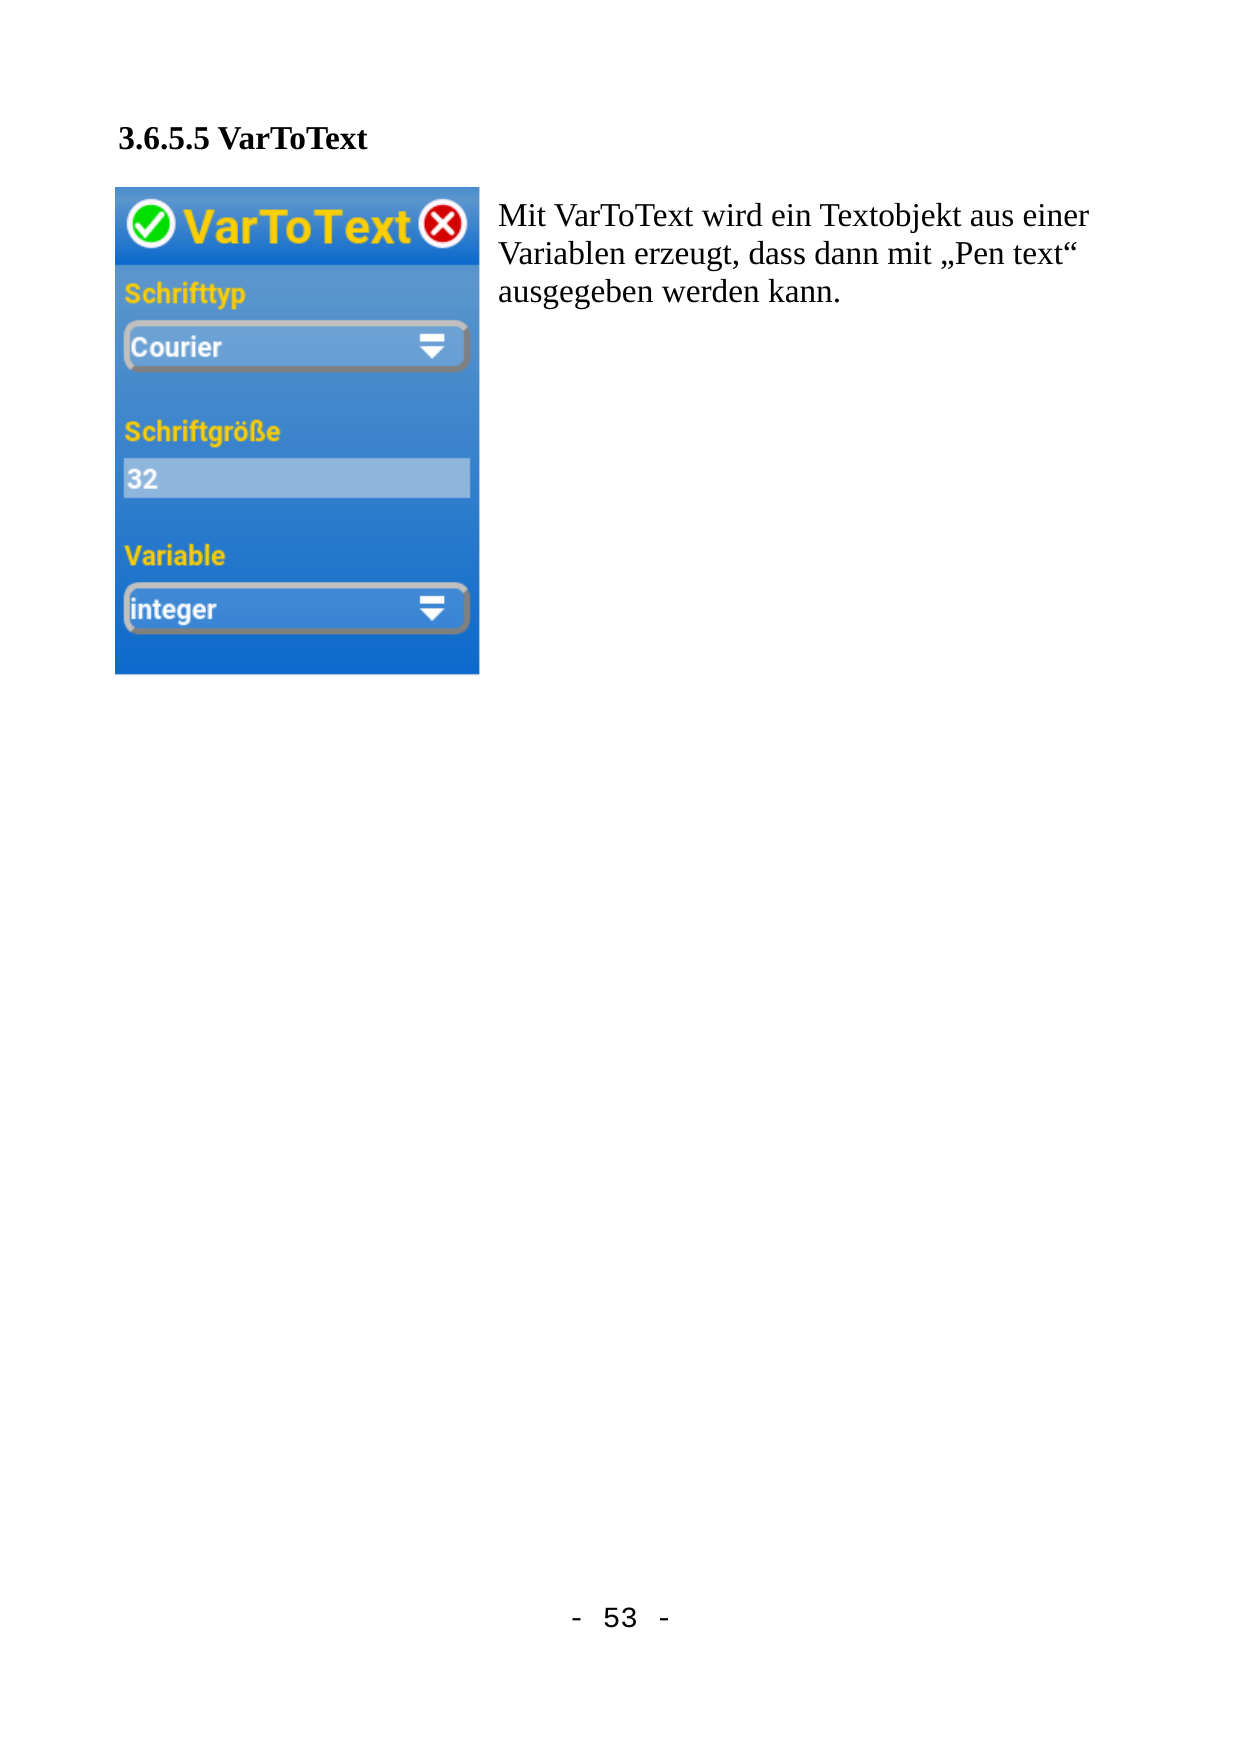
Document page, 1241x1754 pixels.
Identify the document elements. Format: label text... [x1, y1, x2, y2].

text 3.6.5.5 VarToText [118, 118, 1122, 156]
picture [115, 187, 480, 676]
text Mit VarToText wird ein Textobjekt aus einer Variablen erzeugt, dass dann mit „Pen text“ ausgegeben werden kann. [480, 195, 1122, 310]
